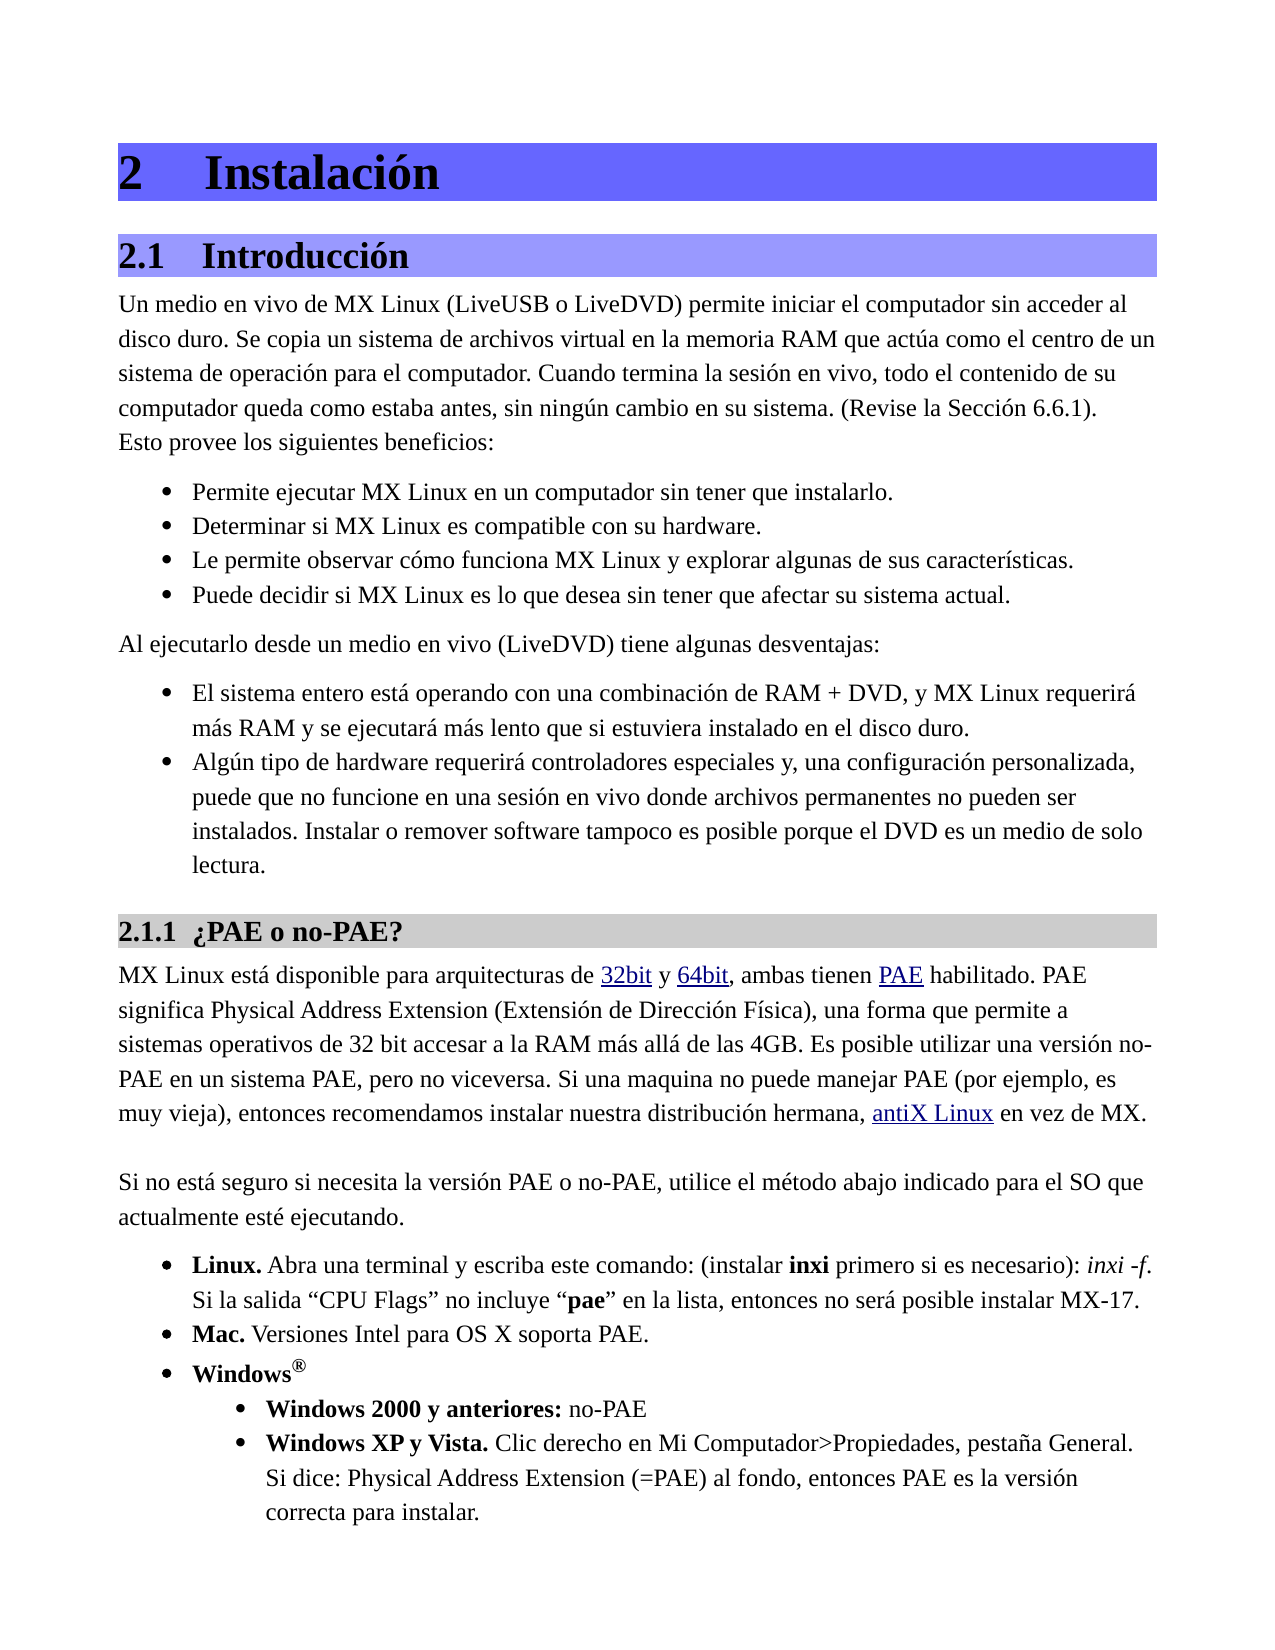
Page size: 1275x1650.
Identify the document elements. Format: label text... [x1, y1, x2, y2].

text Si no está seguro si necesita la versión PAE o no-PAE, utilice el método abajo indicado para el SO que actualmente esté ejecutando. [118, 1167, 1157, 1230]
list Algún tipo de hardware requerirá controladores especiales y, una configuración personalizada, puede que no funcione en una sesión en vivo donde archivos permanentes no pueden ser instalados. Instalar o remover software tampoco es posible porque el DVD es un medio de solo lectura. [162, 747, 1157, 879]
subtitle 2 Instalación [118, 143, 1157, 201]
list Windows XP y Vista. Clic derecho en Mi Computador>Propiedades, pestaña General. Si dice: Physical Address Extension (=PAE) al fondo, entonces PAE es la versión correcta para instalar. [236, 1428, 1157, 1526]
subtitle 2.1 Introducción [409, 234, 1157, 277]
list Determinar si MX Linux es compatible con su hardware. [162, 511, 1157, 540]
text Esto provee los siguientes beneficios: [118, 427, 1157, 456]
text Un medio en vivo de MX Linux (LiveUSB o LiveDVD) permite iniciar el computador sin acceder al disco duro. Se copia un sistema de archivos virtual en la memoria RAM que actúa como el centro de un sistema de operación para el computador. Cuando termina la sesión en vivo, todo el contenido de su computador queda como estaba antes, sin ningún cambio en su sistema. (Revise la Sección 6.6.1). [118, 289, 1157, 422]
list Mac. Versiones Intel para OS X soporta PAE. [162, 1319, 1157, 1348]
list Linux. Abra una terminal y escriba este comando: (instalar inxi primero si es necesario): inxi -f. Si la salida “CPU Flags” no incluye “pae” en la lista, entonces no será posible instalar MX-17. [162, 1251, 1157, 1314]
list Windows 2000 y anteriores: no-PAE [236, 1394, 1157, 1423]
subtitle 2.1.1 ¿PAE o no-PAE? [403, 914, 1157, 948]
list El sistema entero está operando con una combinación de RAM + DVD, y MX Linux requerirá más RAM y se ejecutará más lento que si estuviera instalado en el disco duro. [162, 678, 1157, 741]
list Le permite observar cómo funciona MX Linux y explorar algunas de sus características. [162, 546, 1157, 574]
list Windows® [162, 1354, 1157, 1387]
text MX Linux está disponible para arquitecturas de 32bit y 64bit, ambas tienen PAE habilitado. PAE significa Physical Address Extension (Extensión de Dirección Física), una forma que permite a sistemas operativos de 32 bit accesar a la RAM más allá de las 4GB. Es posible utilizar una versión no-PAE en un sistema PAE, pero no viceversa. Si una maquina no puede manejar PAE (por ejemplo, es muy vieja), entonces recomendamos instalar nuestra distribución hermana, antiX Linux en vez de MX. [118, 960, 1157, 1127]
text Al ejecutarlo desde un medio en vivo (LiveDVD) tiene algunas desventajas: [118, 629, 1157, 658]
list Permite ejecutar MX Linux en un computador sin tener que instalarlo. [162, 477, 1157, 505]
list Puede decidir si MX Linux es lo que desea sin tener que afectar su sistema actual. [162, 580, 1157, 609]
